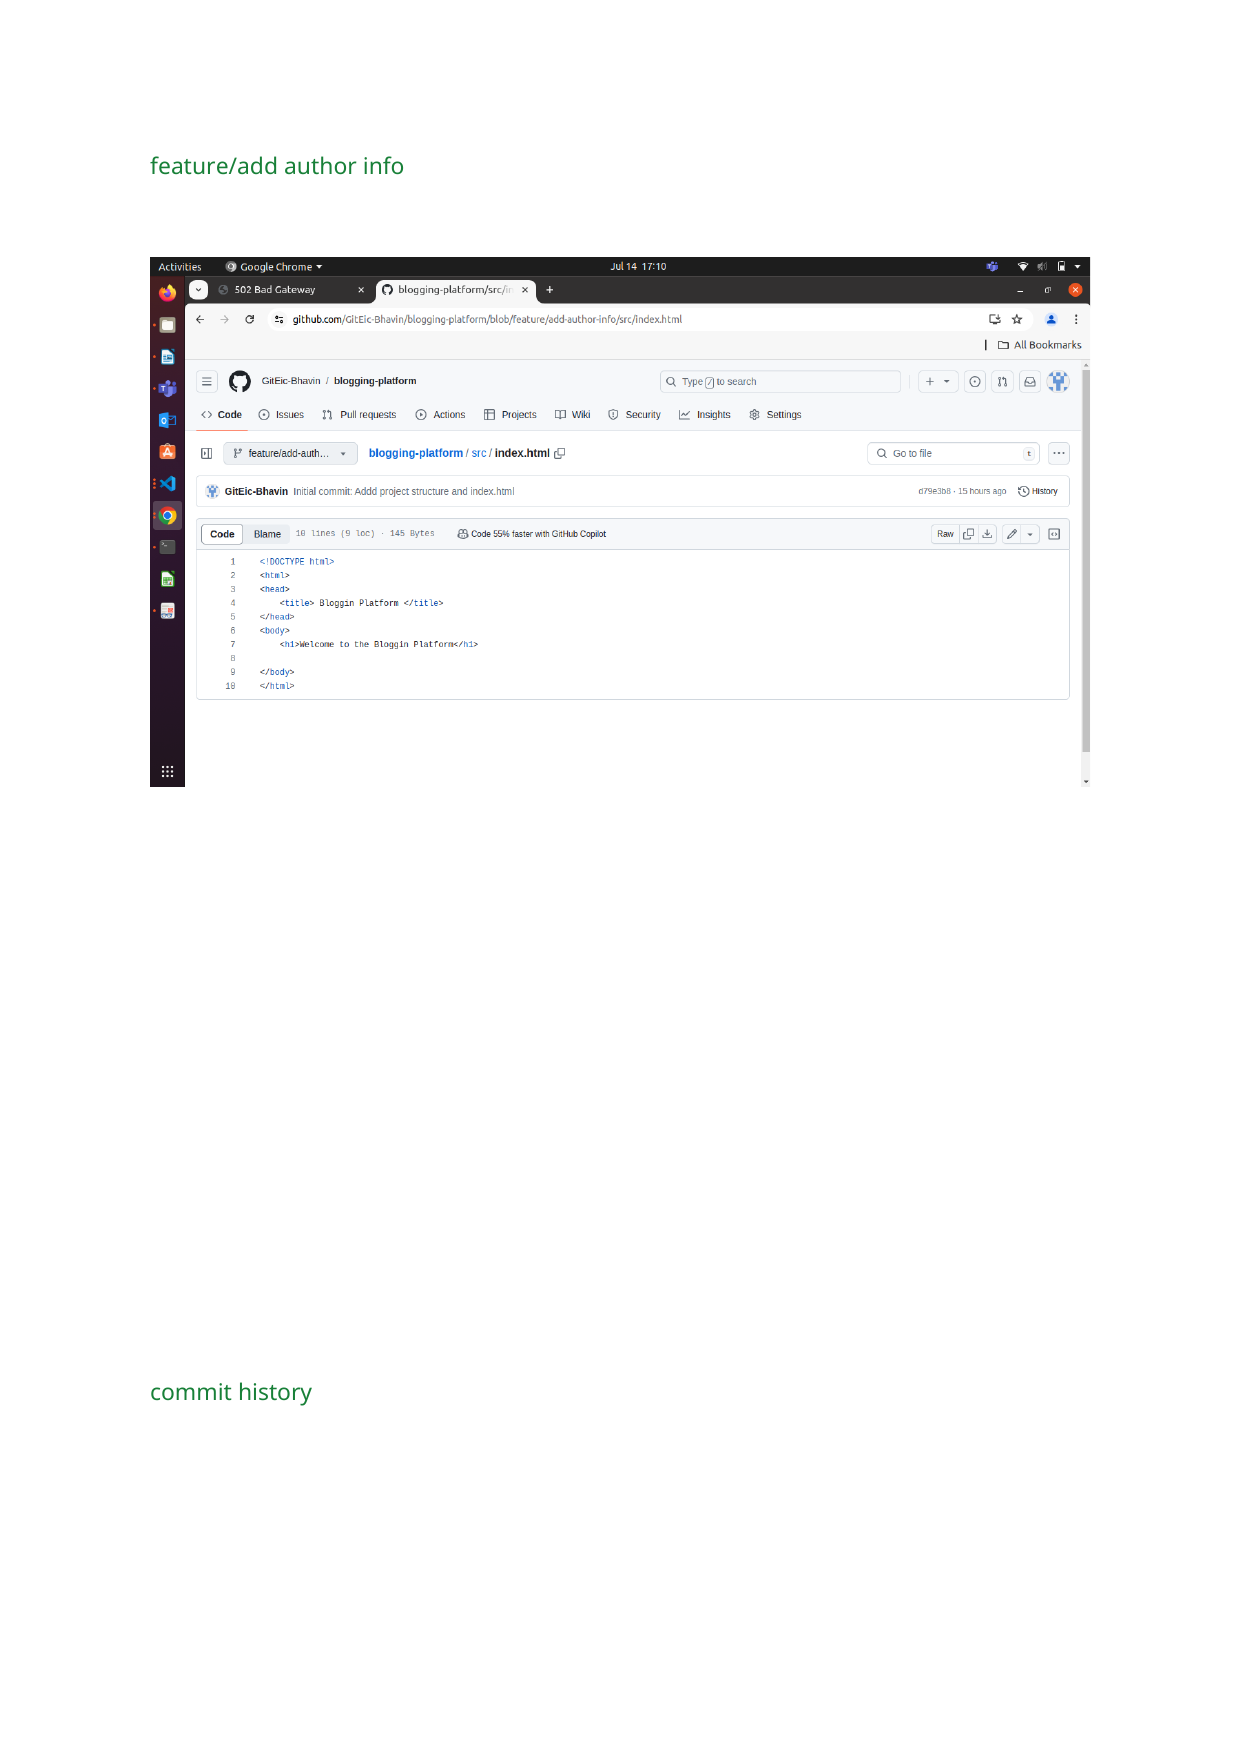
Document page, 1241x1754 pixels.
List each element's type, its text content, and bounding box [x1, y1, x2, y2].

text commit history [150, 1376, 1090, 1407]
text feature/add author info [150, 150, 1090, 181]
picture [150, 257, 1091, 787]
